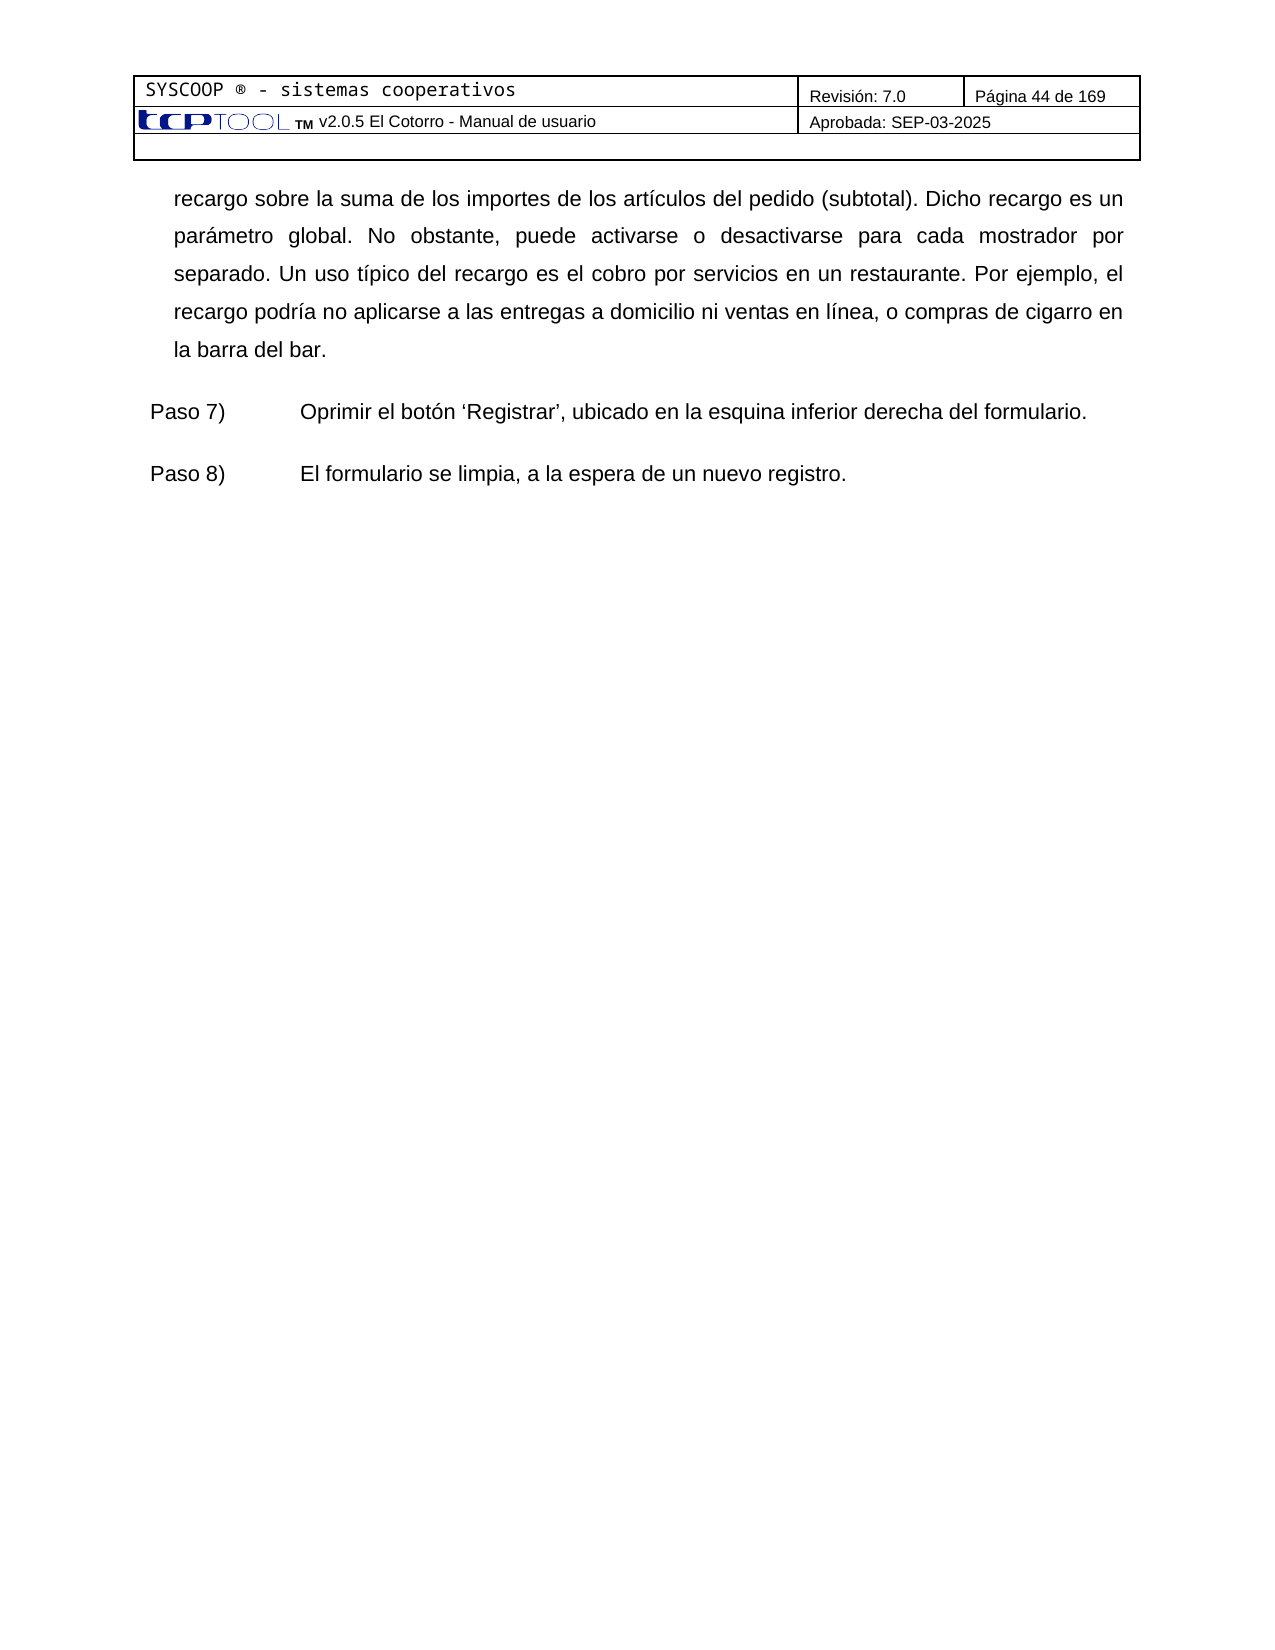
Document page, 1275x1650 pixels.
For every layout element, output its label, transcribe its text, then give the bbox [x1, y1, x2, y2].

list recargo sobre la suma de los importes de los artículos del pedido (subtotal). Dicho recargo es un parámetro global. No obstante, puede activarse o desactivarse para cada mostrador por separado. Un uso típico del recargo es el cobro por servicios en un restaurante. Por ejemplo, el recargo podría no aplicarse a las entregas a domicilio ni ventas en línea, o compras de cigarro en la barra del bar. [150, 186, 1125, 362]
list El formulario se limpia, a la espera de un nuevo registro. [150, 460, 1125, 486]
list Oprimir el botón ‘Registrar’, ubicado en la esquina inferior derecha del formulario. [150, 399, 1125, 424]
picture [138, 110, 290, 130]
